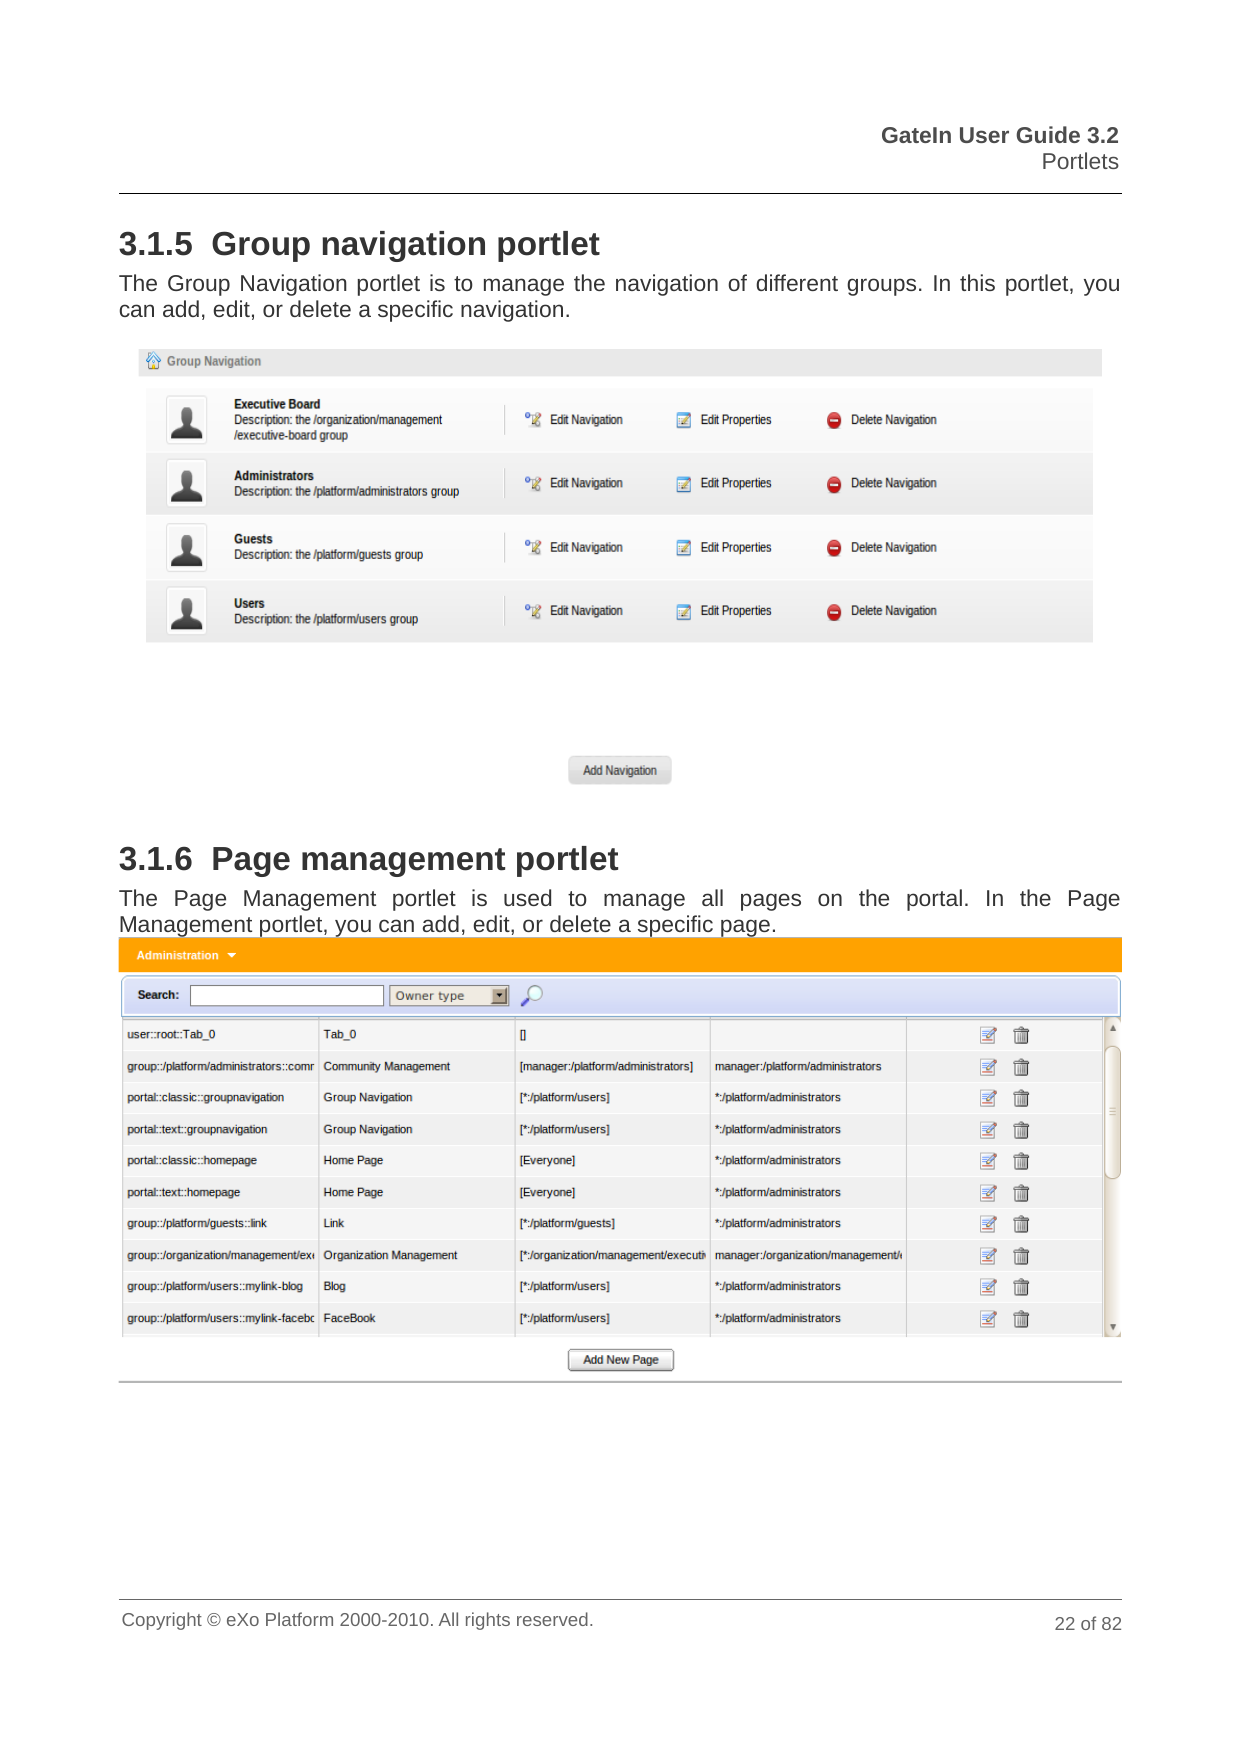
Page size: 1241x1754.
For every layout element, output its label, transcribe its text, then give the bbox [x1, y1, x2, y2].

text The Page Management portlet is used to manage all pages on the portal. In the Page Management portlet, you can add, edit, or delete a specific page. [118, 885, 1122, 937]
picture [138, 349, 1102, 806]
text The Group Navigation portlet is to manage the navigation of different groups. In this portlet, you can add, edit, or delete a specific navigation. [118, 269, 1122, 322]
subtitle Page management portlet [118, 839, 1122, 877]
subtitle Group navigation portlet [118, 223, 1122, 262]
picture [118, 937, 1122, 1383]
